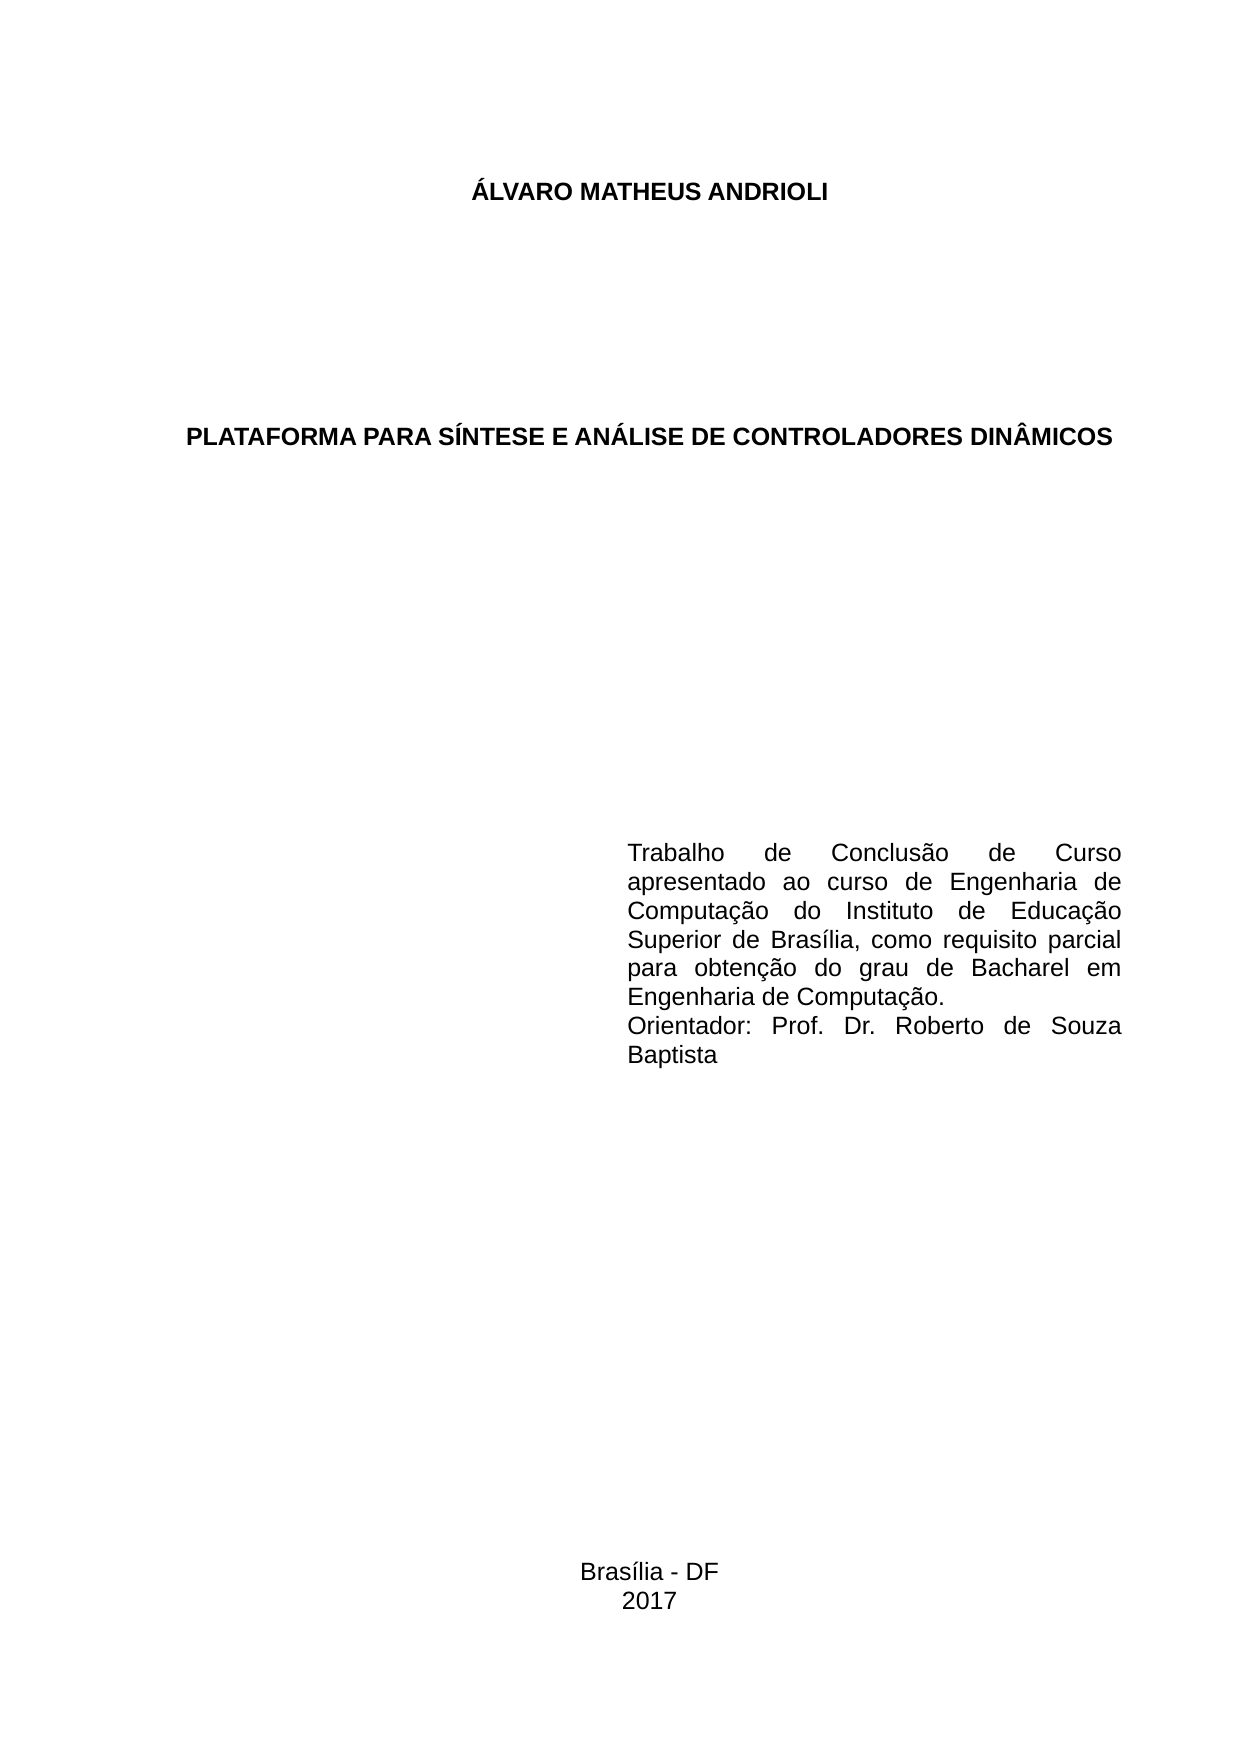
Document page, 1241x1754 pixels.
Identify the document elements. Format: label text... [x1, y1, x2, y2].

text Orientador: Prof. Dr. Roberto de Souza Baptista [627, 1011, 1122, 1068]
text Trabalho de Conclusão de Curso apresentado ao curso de Engenharia de Computação do Instituto de Educação Superior de Brasília, como requisito parcial para obtenção do grau de Bacharel em Engenharia de Computação. [627, 838, 1122, 1011]
title PLATAFORMA PARA SÍNTESE E ANÁLISE DE CONTROLADORES DINÂMICOS [177, 421, 1122, 450]
text 2017 [177, 1586, 1122, 1614]
title ÁLVARO MATHEUS ANDRIOLI [177, 177, 1122, 206]
text Brasília - DF [177, 1557, 1122, 1586]
